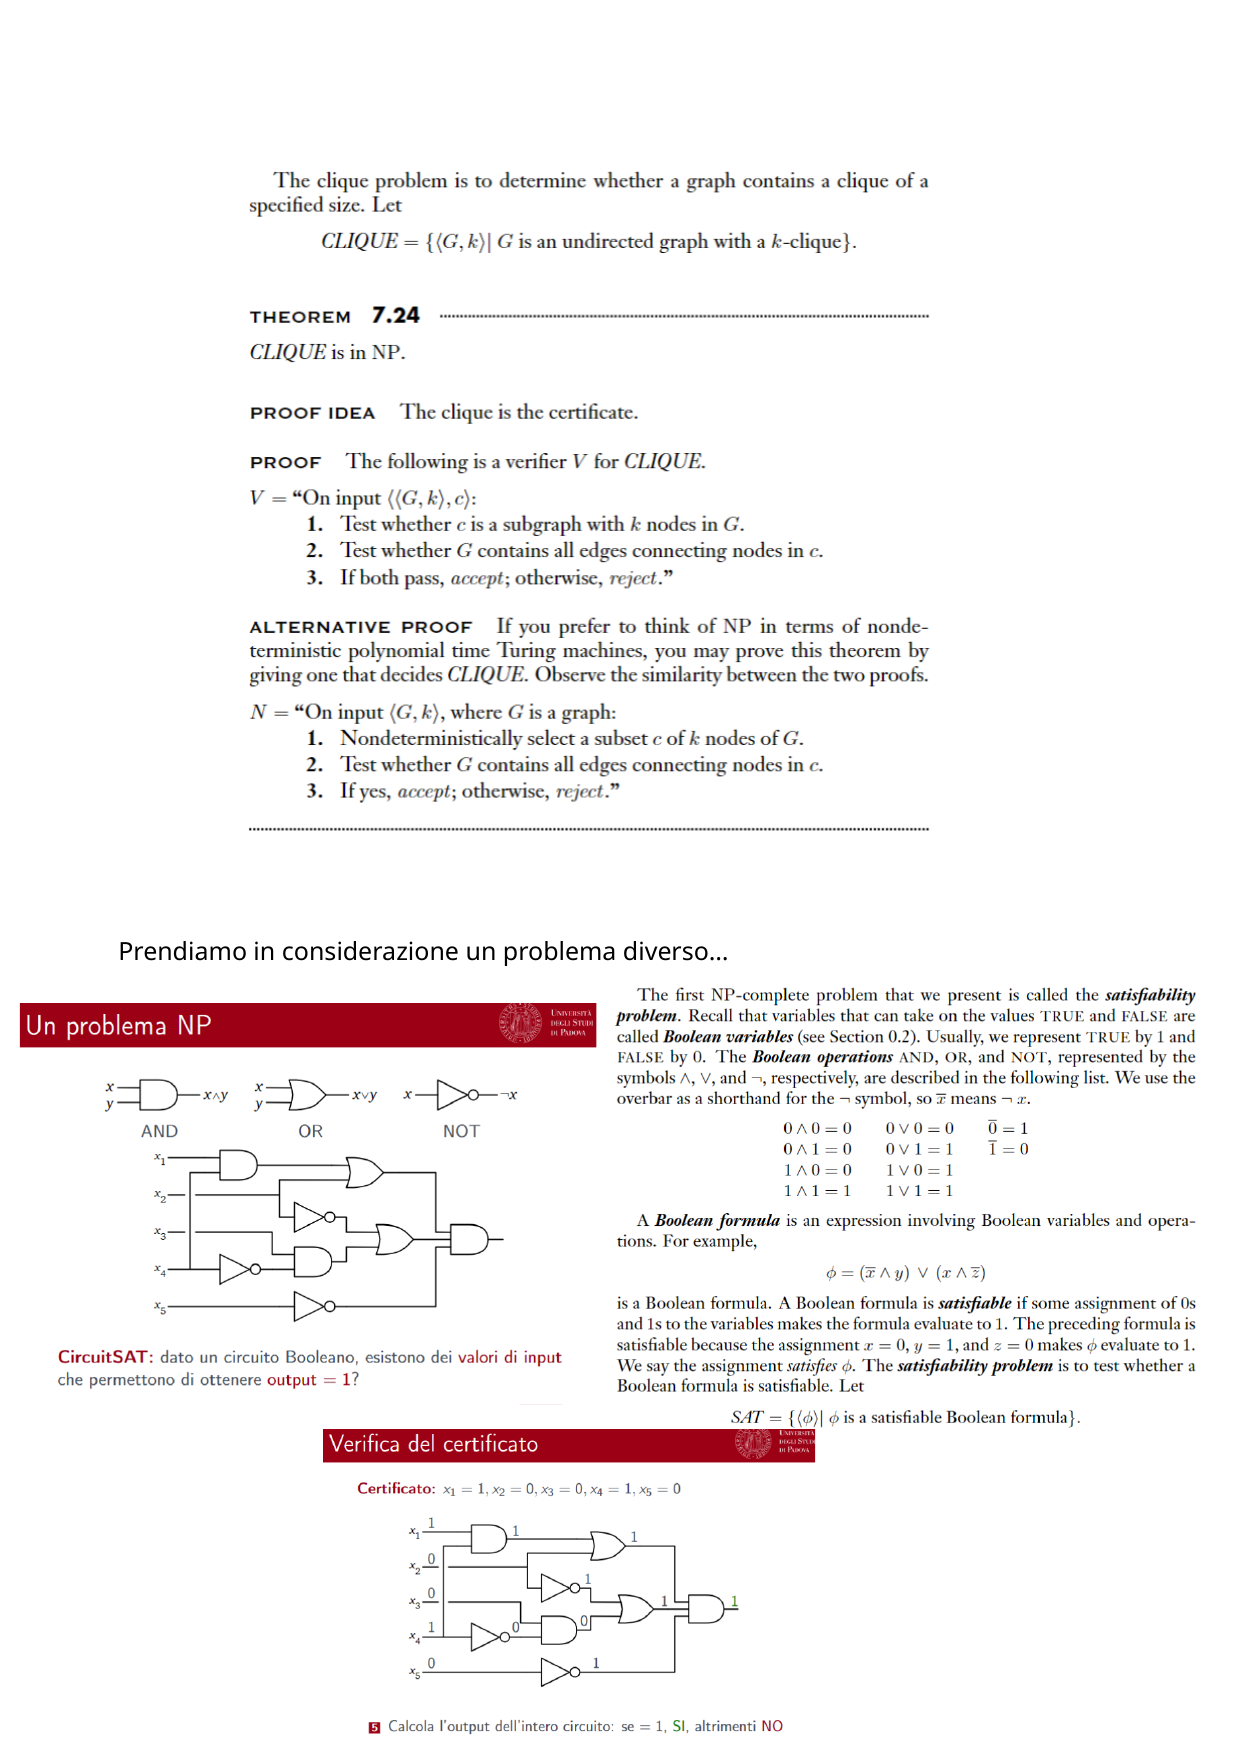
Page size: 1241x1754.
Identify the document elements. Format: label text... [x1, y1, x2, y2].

text Prendiamo in considerazione un problema diverso… [118, 934, 1122, 968]
picture [323, 985, 1210, 1754]
picture [19, 1003, 597, 1405]
picture [240, 154, 971, 842]
